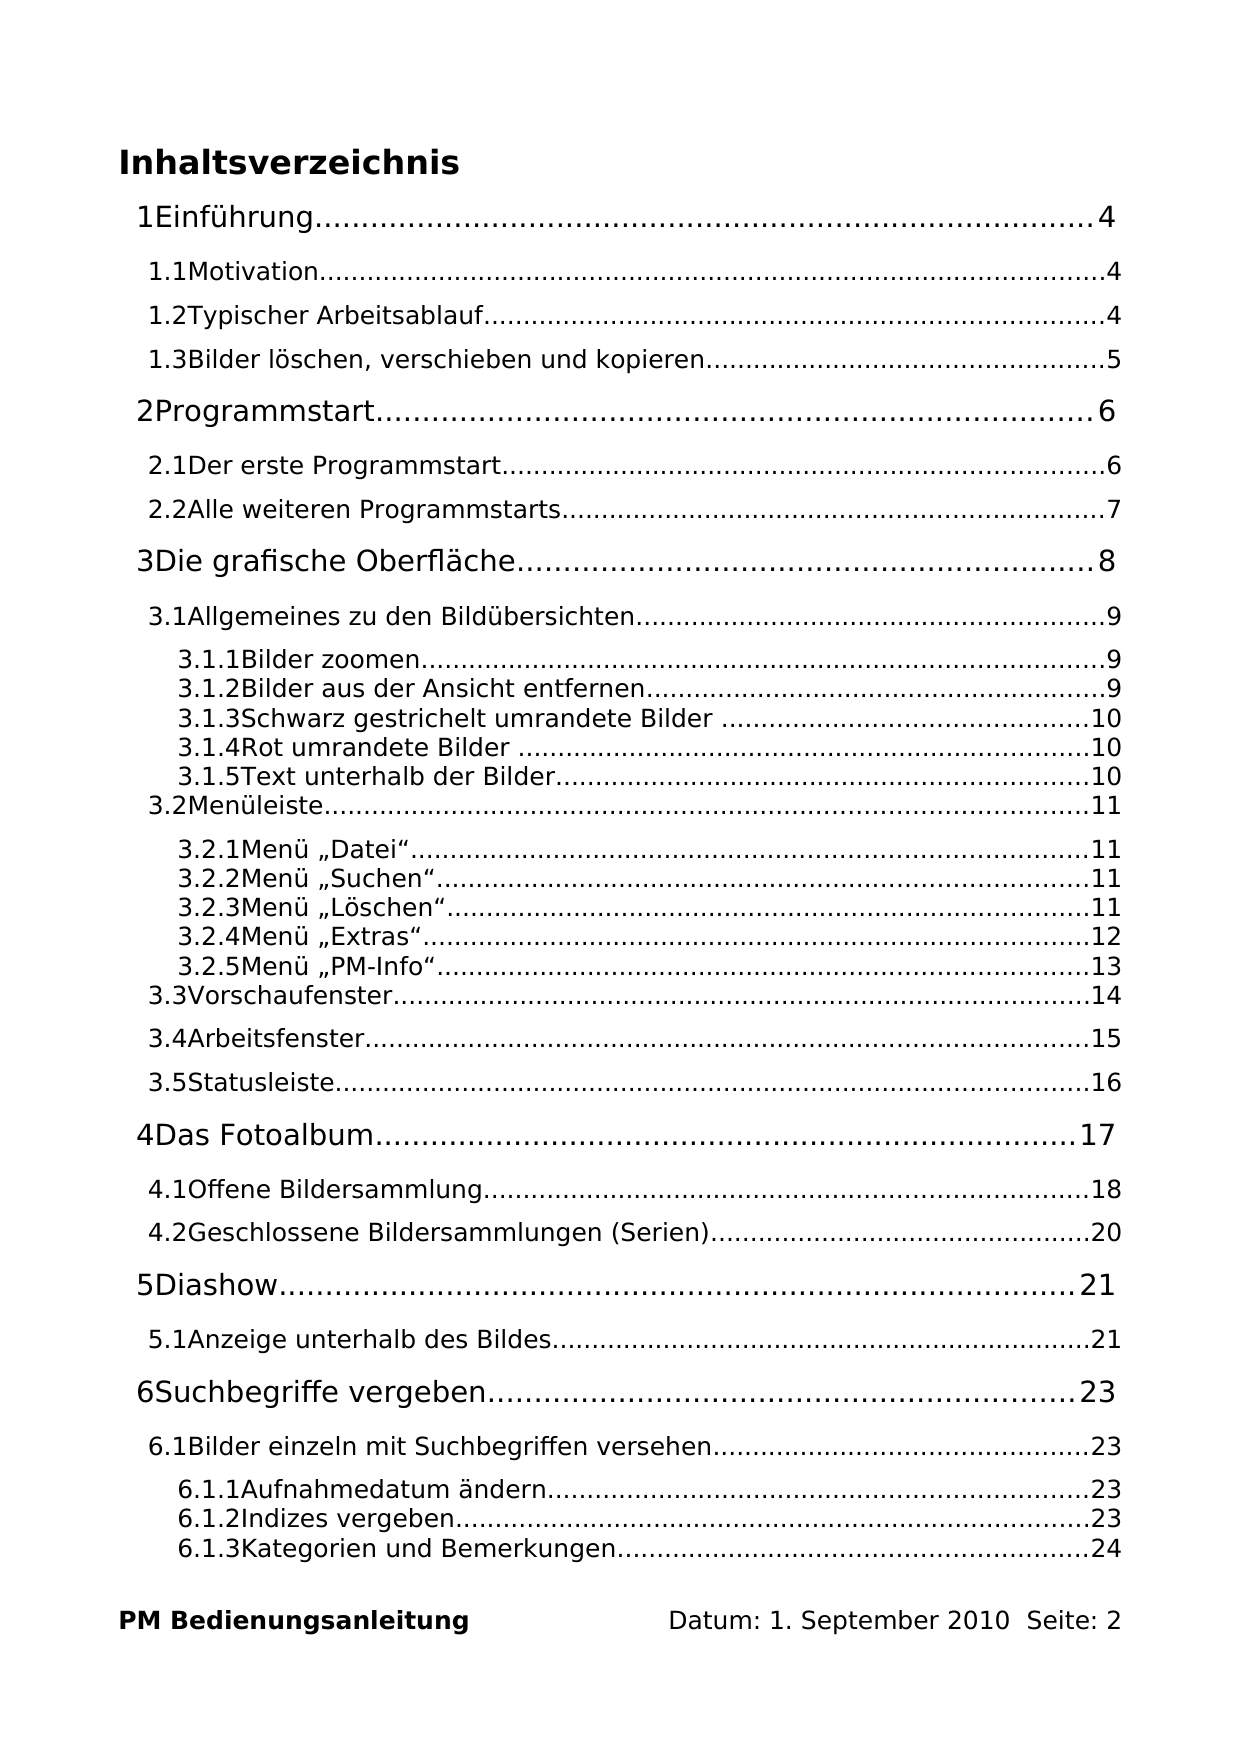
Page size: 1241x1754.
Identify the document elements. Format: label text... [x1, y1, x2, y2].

text 1.3Bilder löschen, verschieben und kopieren 5 [148, 345, 1122, 374]
text 3.1.1Bilder zoomen 9 [177, 645, 1122, 674]
text 3Die grafische Oberfläche 8 [130, 545, 1116, 579]
text 1.1Motivation 4 [148, 257, 1122, 286]
text 1.2Typischer Arbeitsablauf 4 [148, 301, 1122, 330]
text 6.1.3Kategorien und Bemerkungen 24 [177, 1534, 1122, 1563]
text 6.1.1Aufnahmedatum ändern 23 [177, 1476, 1122, 1505]
text 3.1.2Bilder aus der Ansicht entfernen 9 [177, 674, 1122, 704]
text 6.1Bilder einzeln mit Suchbegriffen versehen 23 [148, 1432, 1122, 1461]
subtitle Inhaltsverzeichnis [118, 143, 1122, 182]
text 3.3Vorschaufenster 14 [148, 981, 1122, 1010]
text 3.2.3Menü „Löschen“ 11 [177, 893, 1122, 922]
text 4.2Geschlossene Bildersammlungen (Serien) 20 [148, 1219, 1122, 1248]
text 3.2.2Menü „Suchen“ 11 [177, 864, 1122, 893]
text 3.2Menüleiste 11 [148, 791, 1122, 820]
text 3.2.1Menü „Datei“ 11 [177, 835, 1122, 864]
text 3.2.5Menü „PM-Info“ 13 [177, 952, 1122, 981]
text 3.1.3Schwarz gestrichelt umrandete Bilder 10 [177, 704, 1122, 733]
text 4.1Offene Bildersammlung 18 [148, 1175, 1122, 1204]
text 3.2.4Menü „Extras“ 12 [177, 922, 1122, 952]
text 1Einführung 4 [130, 200, 1116, 234]
text 3.5Statusleiste 16 [148, 1068, 1122, 1097]
text 2.2Alle weiteren Programmstarts 7 [148, 495, 1122, 524]
text 5Diashow 21 [130, 1268, 1116, 1302]
text 4Das Fotoalbum 17 [130, 1118, 1116, 1152]
text 6.1.2Indizes vergeben 23 [177, 1505, 1122, 1534]
text 2Programmstart 6 [130, 394, 1116, 428]
text 3.1Allgemeines zu den Bildübersichten 9 [148, 602, 1122, 631]
text 6Suchbegriffe vergeben 23 [130, 1375, 1116, 1409]
text 2.1Der erste Programmstart 6 [148, 451, 1122, 481]
text 3.1.4Rot umrandete Bilder 10 [177, 733, 1122, 762]
text 5.1Anzeige unterhalb des Bildes 21 [148, 1325, 1122, 1354]
text 3.4Arbeitsfenster 15 [148, 1024, 1122, 1054]
text 3.1.5Text unterhalb der Bilder 10 [177, 762, 1122, 791]
